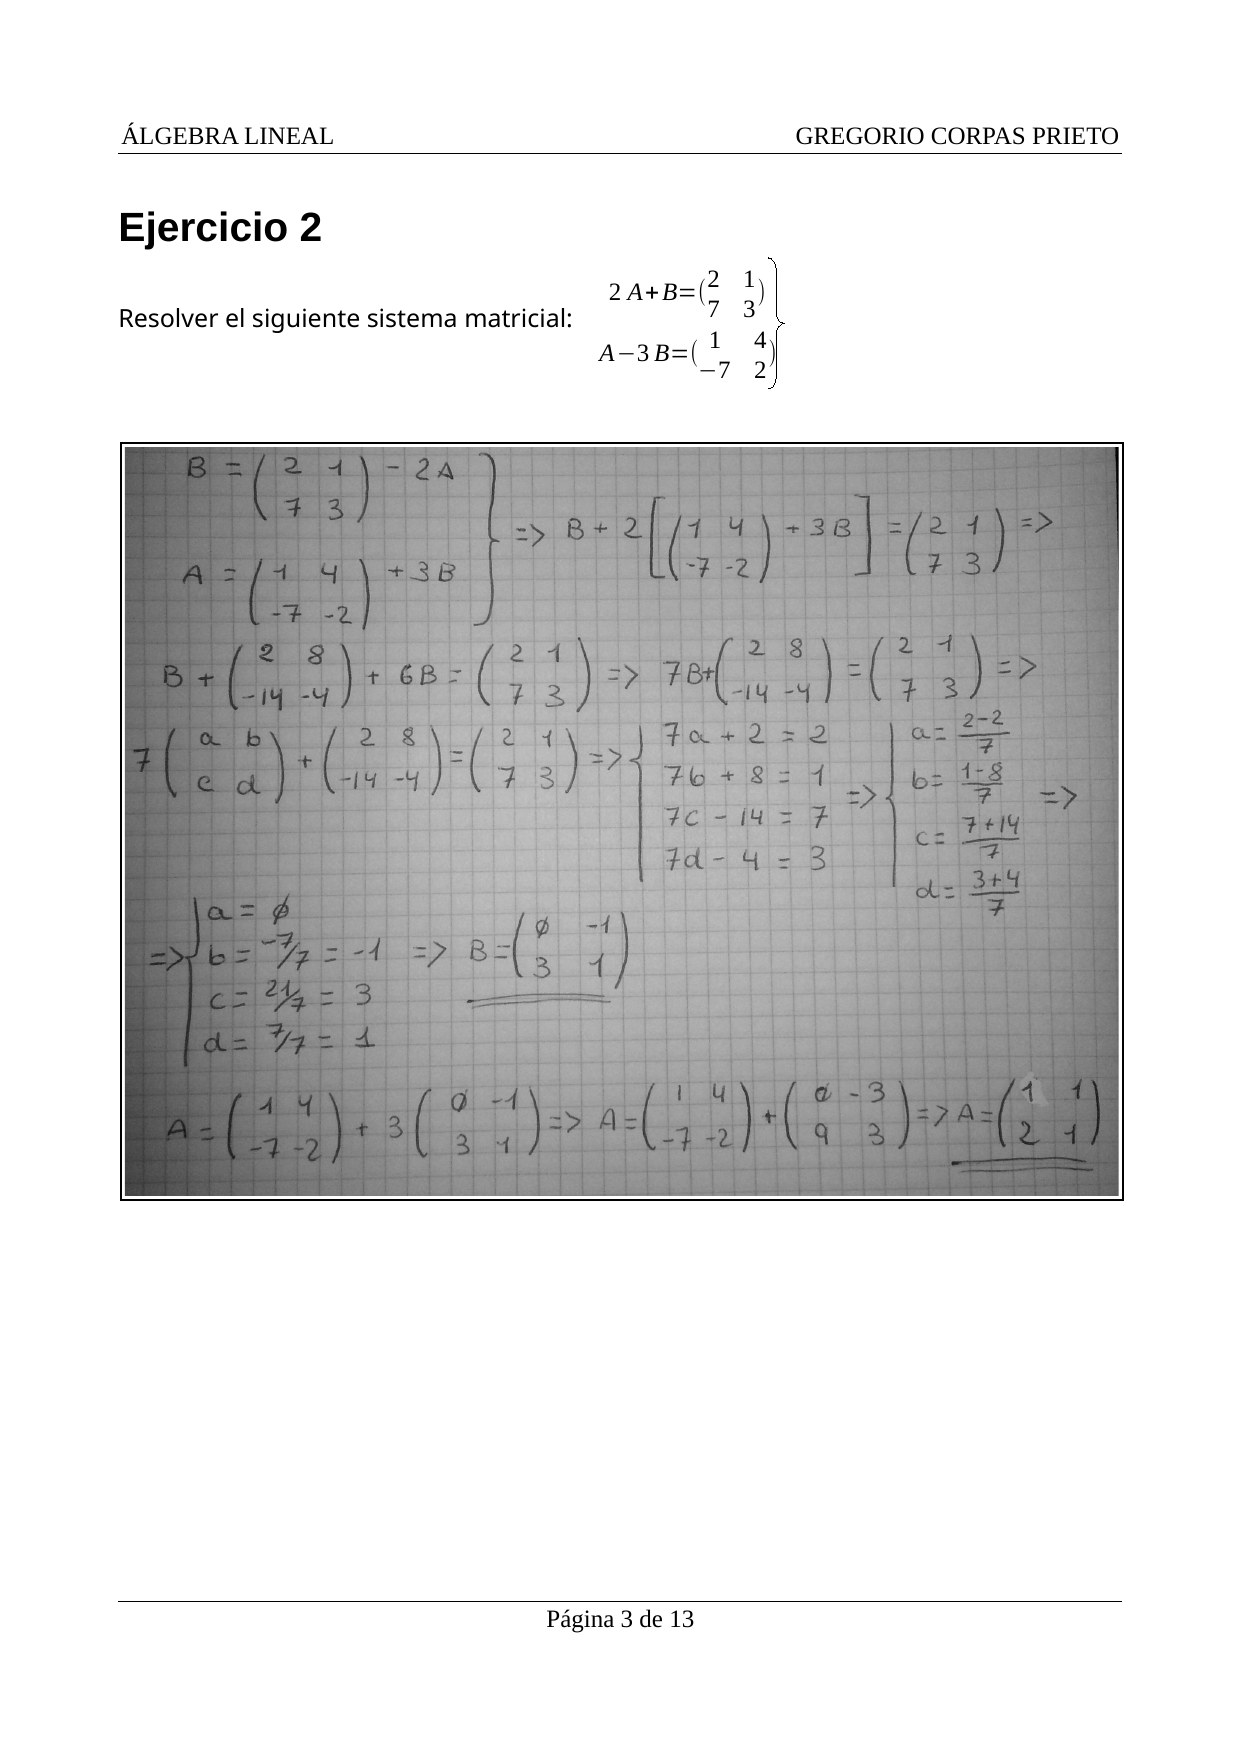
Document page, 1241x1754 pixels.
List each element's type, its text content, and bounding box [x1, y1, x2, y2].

text Resolver el siguiente sistema matricial: [118, 263, 1122, 384]
picture [124, 447, 1119, 1196]
text [122, 444, 1122, 1199]
subtitle Ejercicio 2 [118, 203, 1122, 250]
